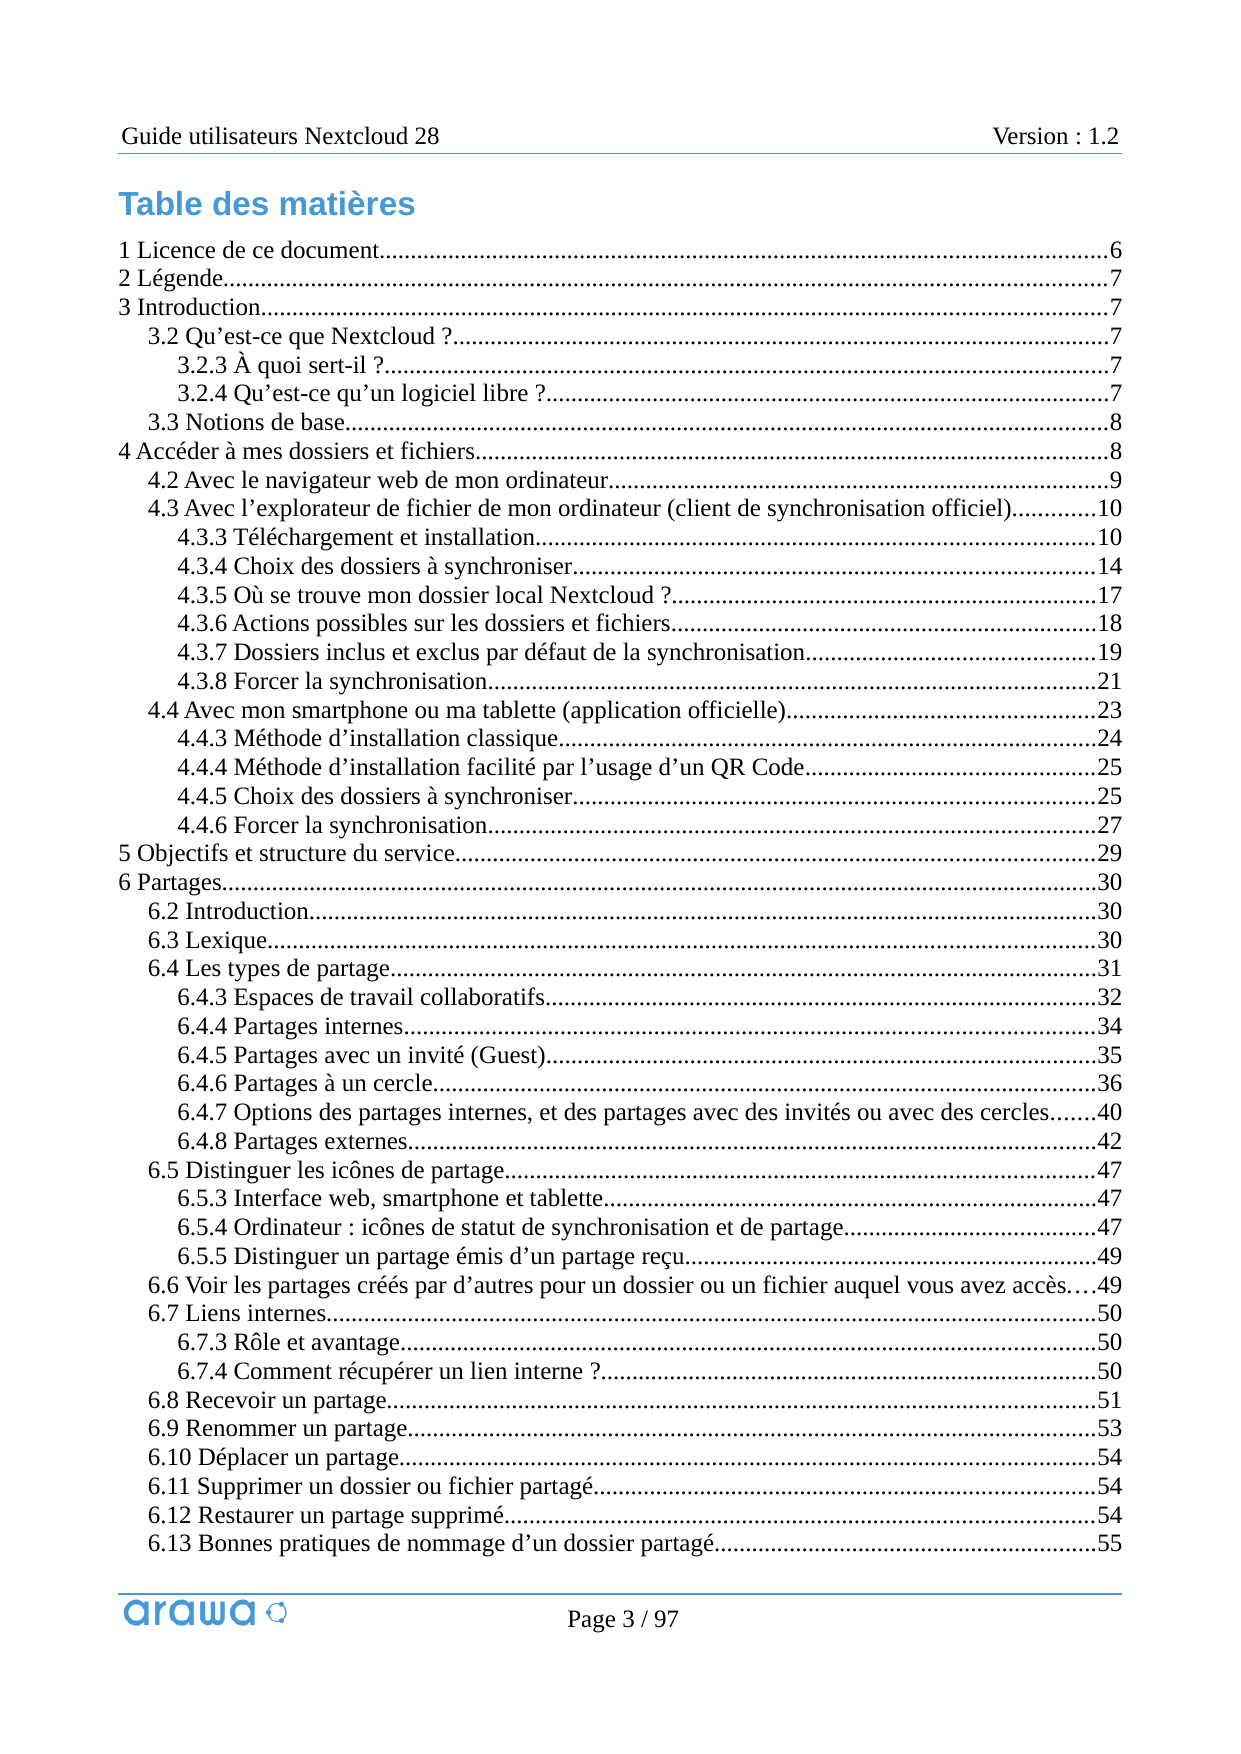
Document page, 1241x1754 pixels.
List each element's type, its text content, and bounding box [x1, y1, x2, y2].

text 4.4.6 Forcer la synchronisation 27 [177, 810, 1122, 838]
text 3.3 Notions de base 8 [148, 407, 1122, 436]
text 4.3.6 Actions possibles sur les dossiers et fichiers 18 [177, 608, 1122, 637]
text 6.4 Les types de partage 31 [148, 953, 1122, 982]
text 6.5 Distinguer les icônes de partage 47 [148, 1155, 1122, 1183]
text 6.4.4 Partages internes 34 [177, 1011, 1122, 1040]
text 6.8 Recevoir un partage 51 [148, 1385, 1122, 1413]
text 6.4.3 Espaces de travail collaboratifs 32 [177, 982, 1122, 1011]
text 4.3 Avec l’explorateur de fichier de mon ordinateur (client de synchronisation officiel) 10 [148, 493, 1122, 522]
text 4 Accéder à mes dossiers et fichiers 8 [118, 436, 1122, 465]
text 4.3.3 Téléchargement et installation 10 [177, 522, 1122, 551]
text 6.10 Déplacer un partage 54 [148, 1442, 1122, 1471]
text 4.3.5 Où se trouve mon dossier local Nextcloud ? 17 [177, 580, 1122, 608]
text 3.2.4 Qu’est-ce qu’un logiciel libre ? 7 [177, 378, 1122, 407]
text 6 Partages 30 [118, 867, 1122, 896]
text 6.11 Supprimer un dossier ou fichier partagé 54 [148, 1471, 1122, 1500]
text 6.9 Renommer un partage 53 [148, 1413, 1122, 1442]
text 4.4 Avec mon smartphone ou ma tablette (application officielle) 23 [148, 695, 1122, 723]
text 6.7 Liens internes 50 [148, 1298, 1122, 1327]
text 6.5.3 Interface web, smartphone et tablette 47 [177, 1183, 1122, 1212]
text 4.4.3 Méthode d’installation classique 24 [177, 723, 1122, 752]
text 4.3.7 Dossiers inclus et exclus par défaut de la synchronisation 19 [177, 637, 1122, 666]
text 4.4.4 Méthode d’installation facilité par l’usage d’un QR Code 25 [177, 752, 1122, 781]
text 6.5.5 Distinguer un partage émis d’un partage reçu 49 [177, 1241, 1122, 1270]
subtitle Table des matières [118, 184, 1122, 222]
text 6.13 Bonnes pratiques de nommage d’un dossier partagé 55 [148, 1528, 1122, 1557]
text 6.2 Introduction 30 [148, 896, 1122, 925]
text 6.6 Voir les partages créés par d’autres pour un dossier ou un fichier auquel vous avez accès 49 [148, 1270, 1122, 1298]
text 3.2 Qu’est-ce que Nextcloud ? 7 [148, 321, 1122, 350]
text 6.3 Lexique 30 [148, 925, 1122, 953]
text 5 Objectifs et structure du service 29 [118, 838, 1122, 867]
text 6.7.3 Rôle et avantage 50 [177, 1327, 1122, 1356]
text 2 Légende 7 [118, 263, 1122, 292]
text 3 Introduction 7 [118, 292, 1122, 321]
text 1 Licence de ce document 6 [118, 235, 1122, 263]
text 6.4.6 Partages à un cercle 36 [177, 1068, 1122, 1097]
text 4.3.4 Choix des dossiers à synchroniser 14 [177, 551, 1122, 580]
text 6.4.8 Partages externes 42 [177, 1126, 1122, 1155]
text 4.2 Avec le navigateur web de mon ordinateur 9 [148, 465, 1122, 493]
text 3.2.3 À quoi sert-il ? 7 [177, 350, 1122, 378]
text 4.4.5 Choix des dossiers à synchroniser 25 [177, 781, 1122, 810]
text 6.4.5 Partages avec un invité (Guest) 35 [177, 1040, 1122, 1068]
picture [121, 1597, 290, 1628]
text 6.5.4 Ordinateur : icônes de statut de synchronisation et de partage 47 [177, 1212, 1122, 1241]
text 6.7.4 Comment récupérer un lien interne ? 50 [177, 1356, 1122, 1385]
text 6.4.7 Options des partages internes, et des partages avec des invités ou avec des cercles 40 [177, 1097, 1122, 1126]
text 4.3.8 Forcer la synchronisation 21 [177, 666, 1122, 695]
text 6.12 Restaurer un partage supprimé 54 [148, 1500, 1122, 1528]
